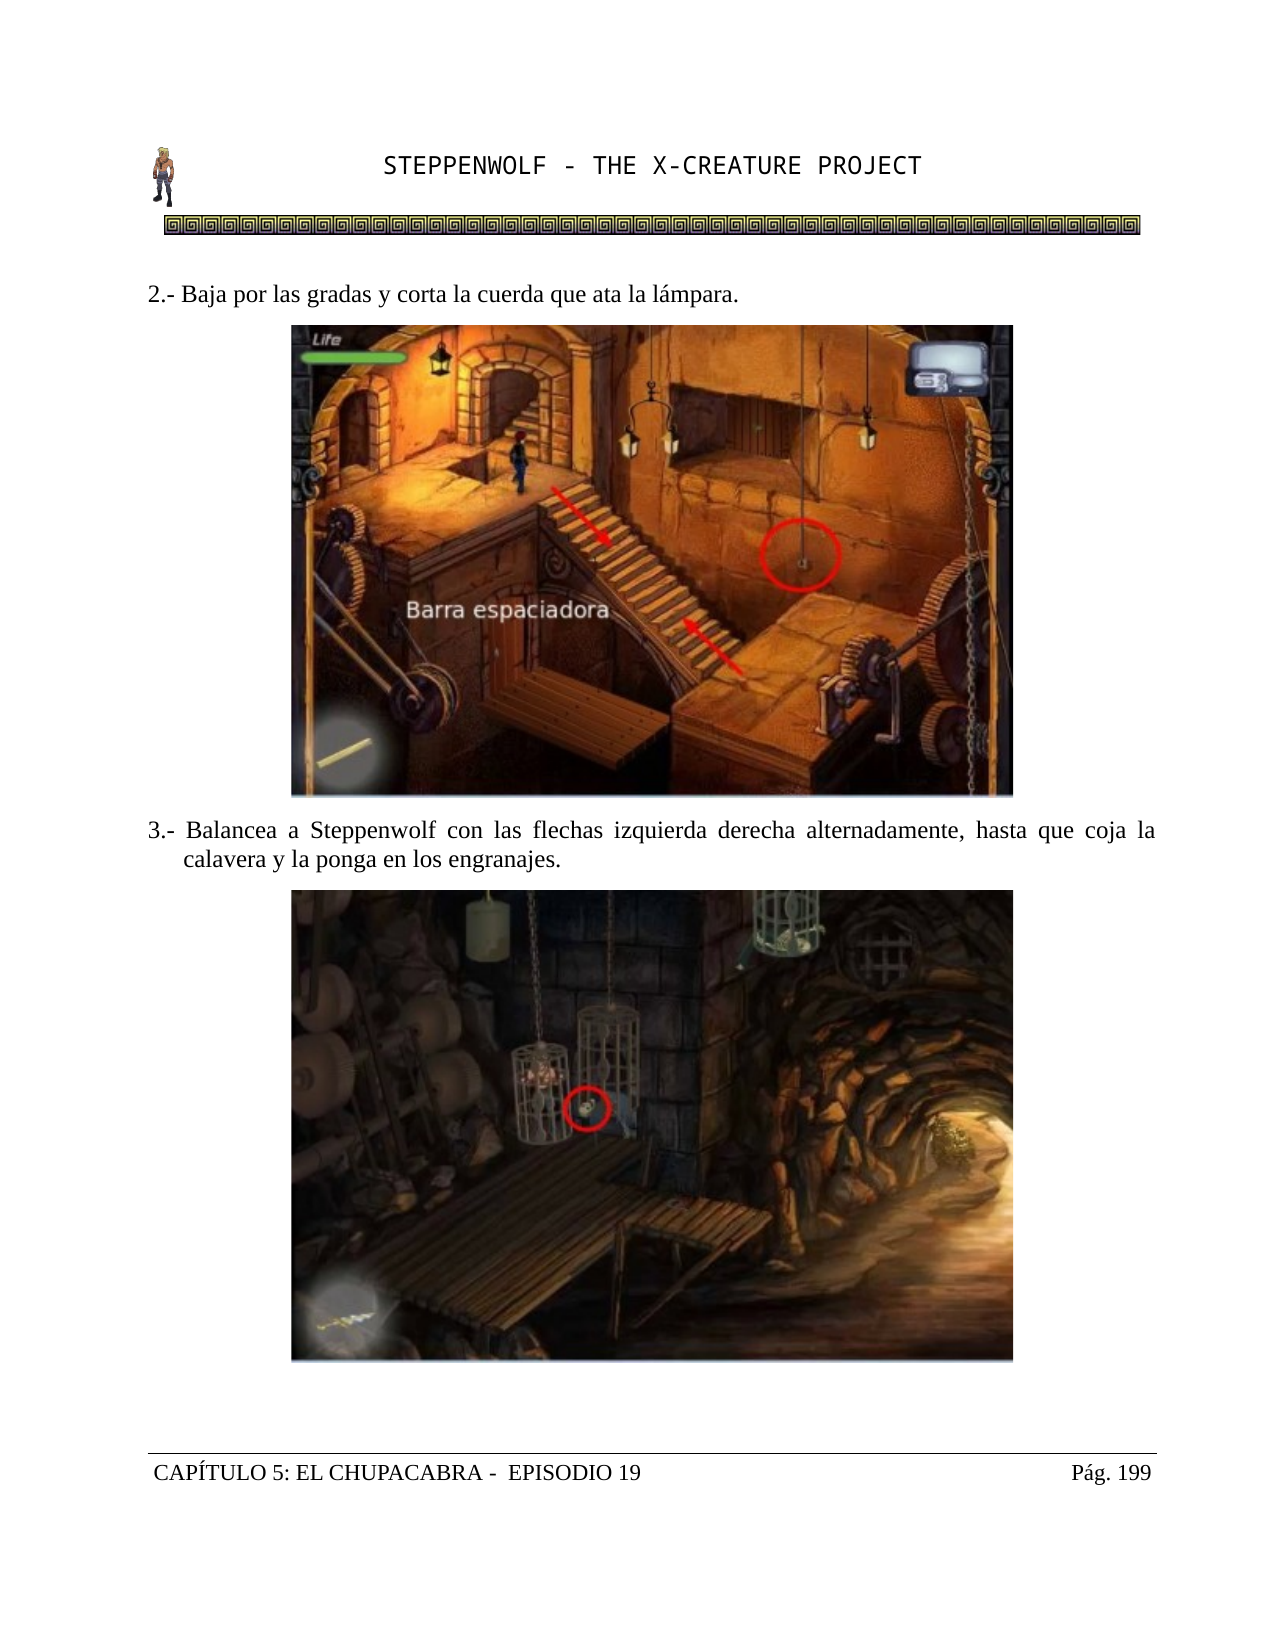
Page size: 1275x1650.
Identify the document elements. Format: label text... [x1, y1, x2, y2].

picture [291, 890, 1014, 1363]
picture [164, 215, 1141, 235]
picture [147, 147, 181, 207]
picture [291, 325, 1014, 798]
text 2.- Baja por las gradas y corta la cuerda que ata la lámpara. [148, 279, 1157, 308]
text 3.- Balancea a Steppenwolf con las flechas izquierda derecha alternadamente, hasta que coja la calavera y la ponga en los engranajes. [148, 815, 1157, 873]
